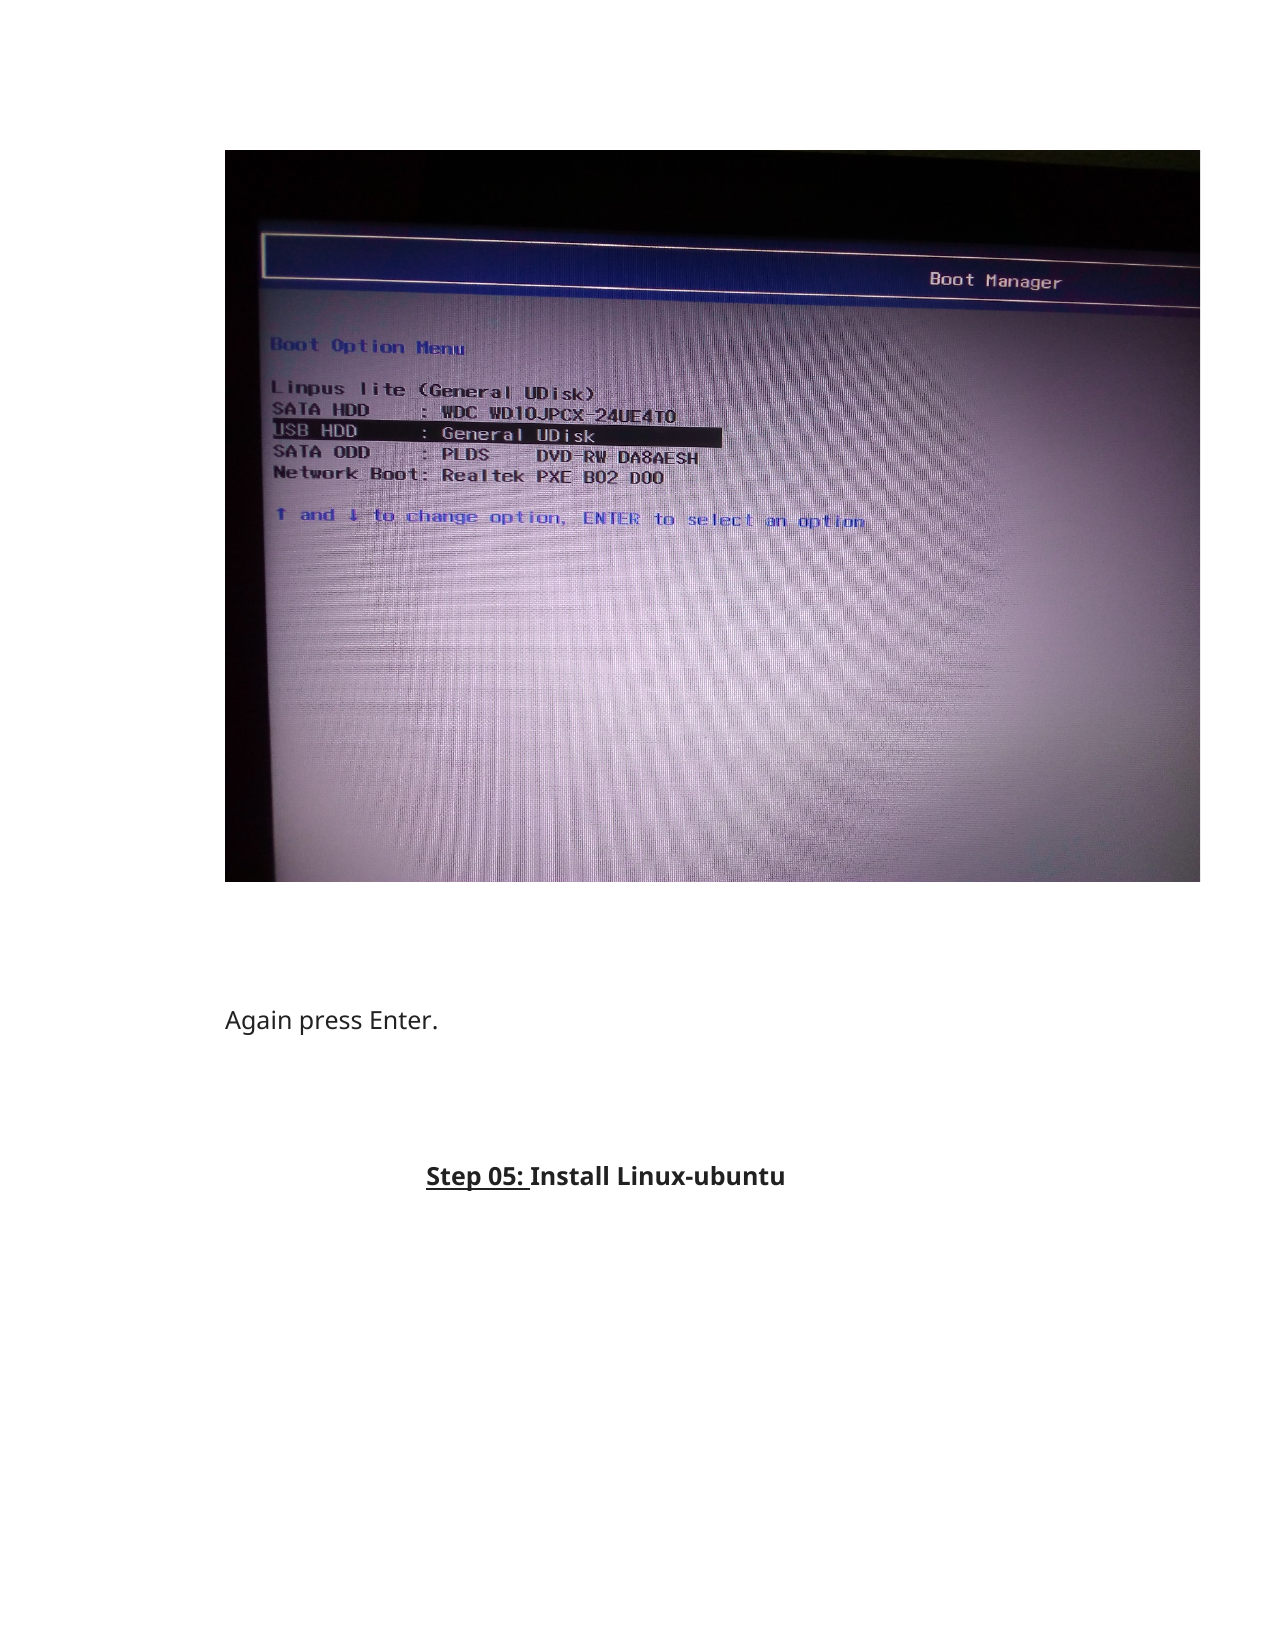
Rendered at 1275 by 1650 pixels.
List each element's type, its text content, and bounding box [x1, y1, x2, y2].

list Again press Enter. [225, 1003, 1125, 1037]
list Step 05: Install Linux-ubuntu [225, 1159, 1125, 1193]
